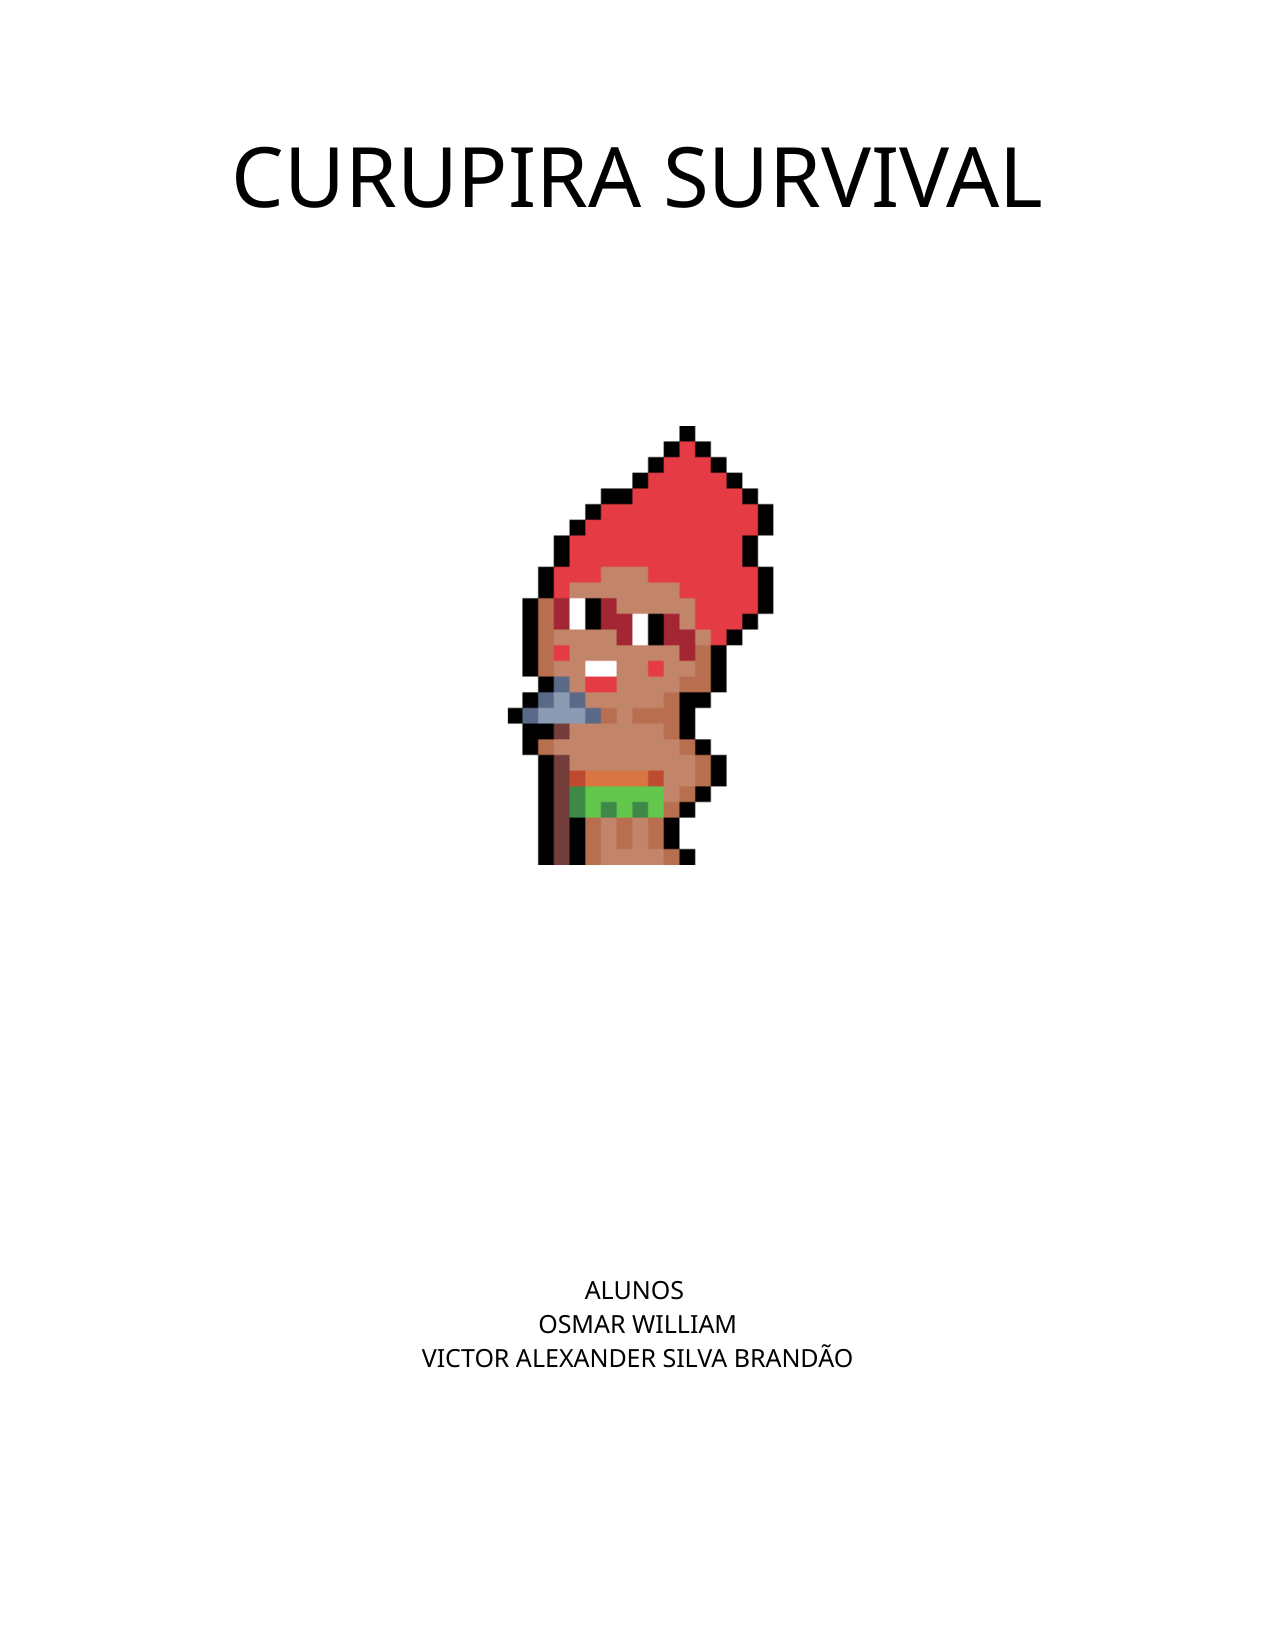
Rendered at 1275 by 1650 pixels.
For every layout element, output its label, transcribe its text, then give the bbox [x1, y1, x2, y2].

text OSMAR WILLIAM [118, 1307, 1157, 1341]
picture [507, 426, 774, 865]
text VICTOR ALEXANDER SILVA BRANDÃO [118, 1341, 1157, 1375]
text ALUNOS [118, 1273, 1157, 1307]
text CURUPIRA SURVIVAL [118, 118, 1157, 232]
